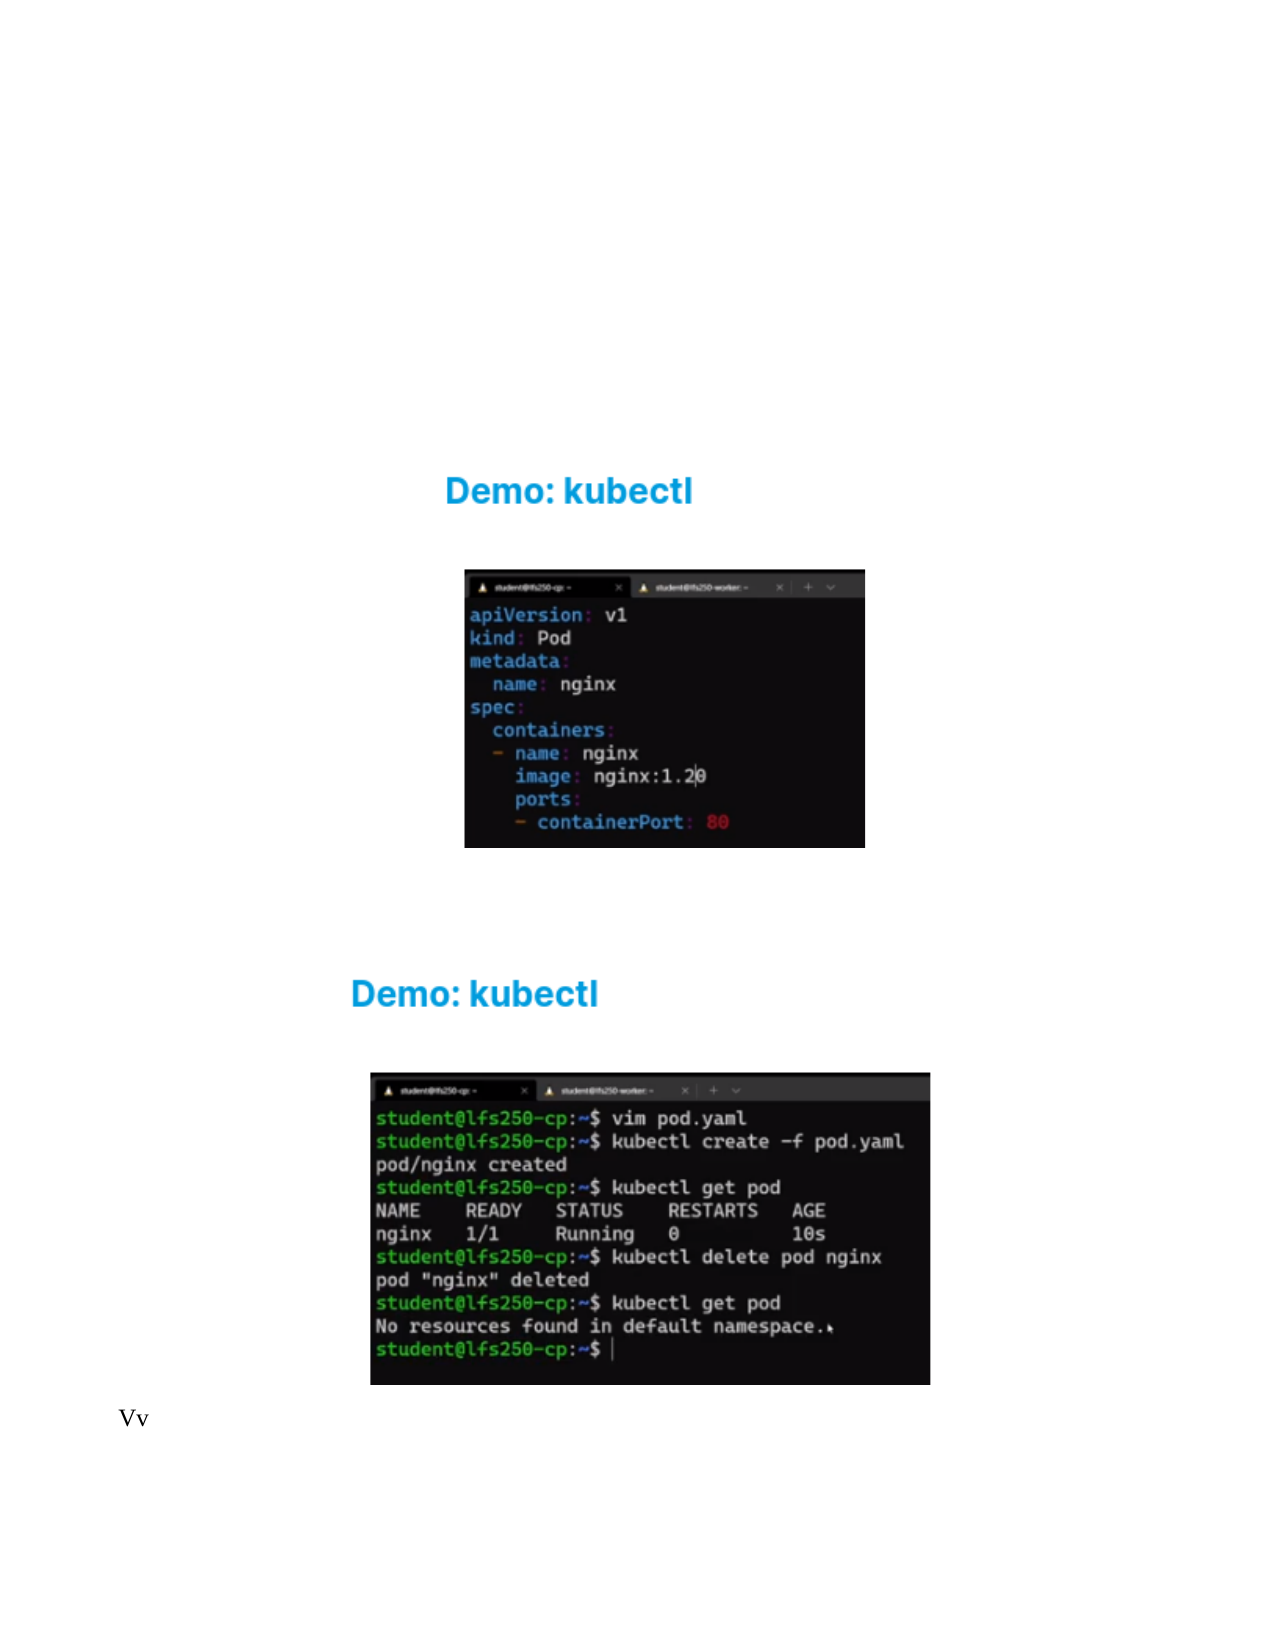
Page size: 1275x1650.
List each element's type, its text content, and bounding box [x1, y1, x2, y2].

text Vv [118, 1403, 1157, 1432]
picture [344, 975, 931, 1385]
picture [446, 468, 866, 848]
